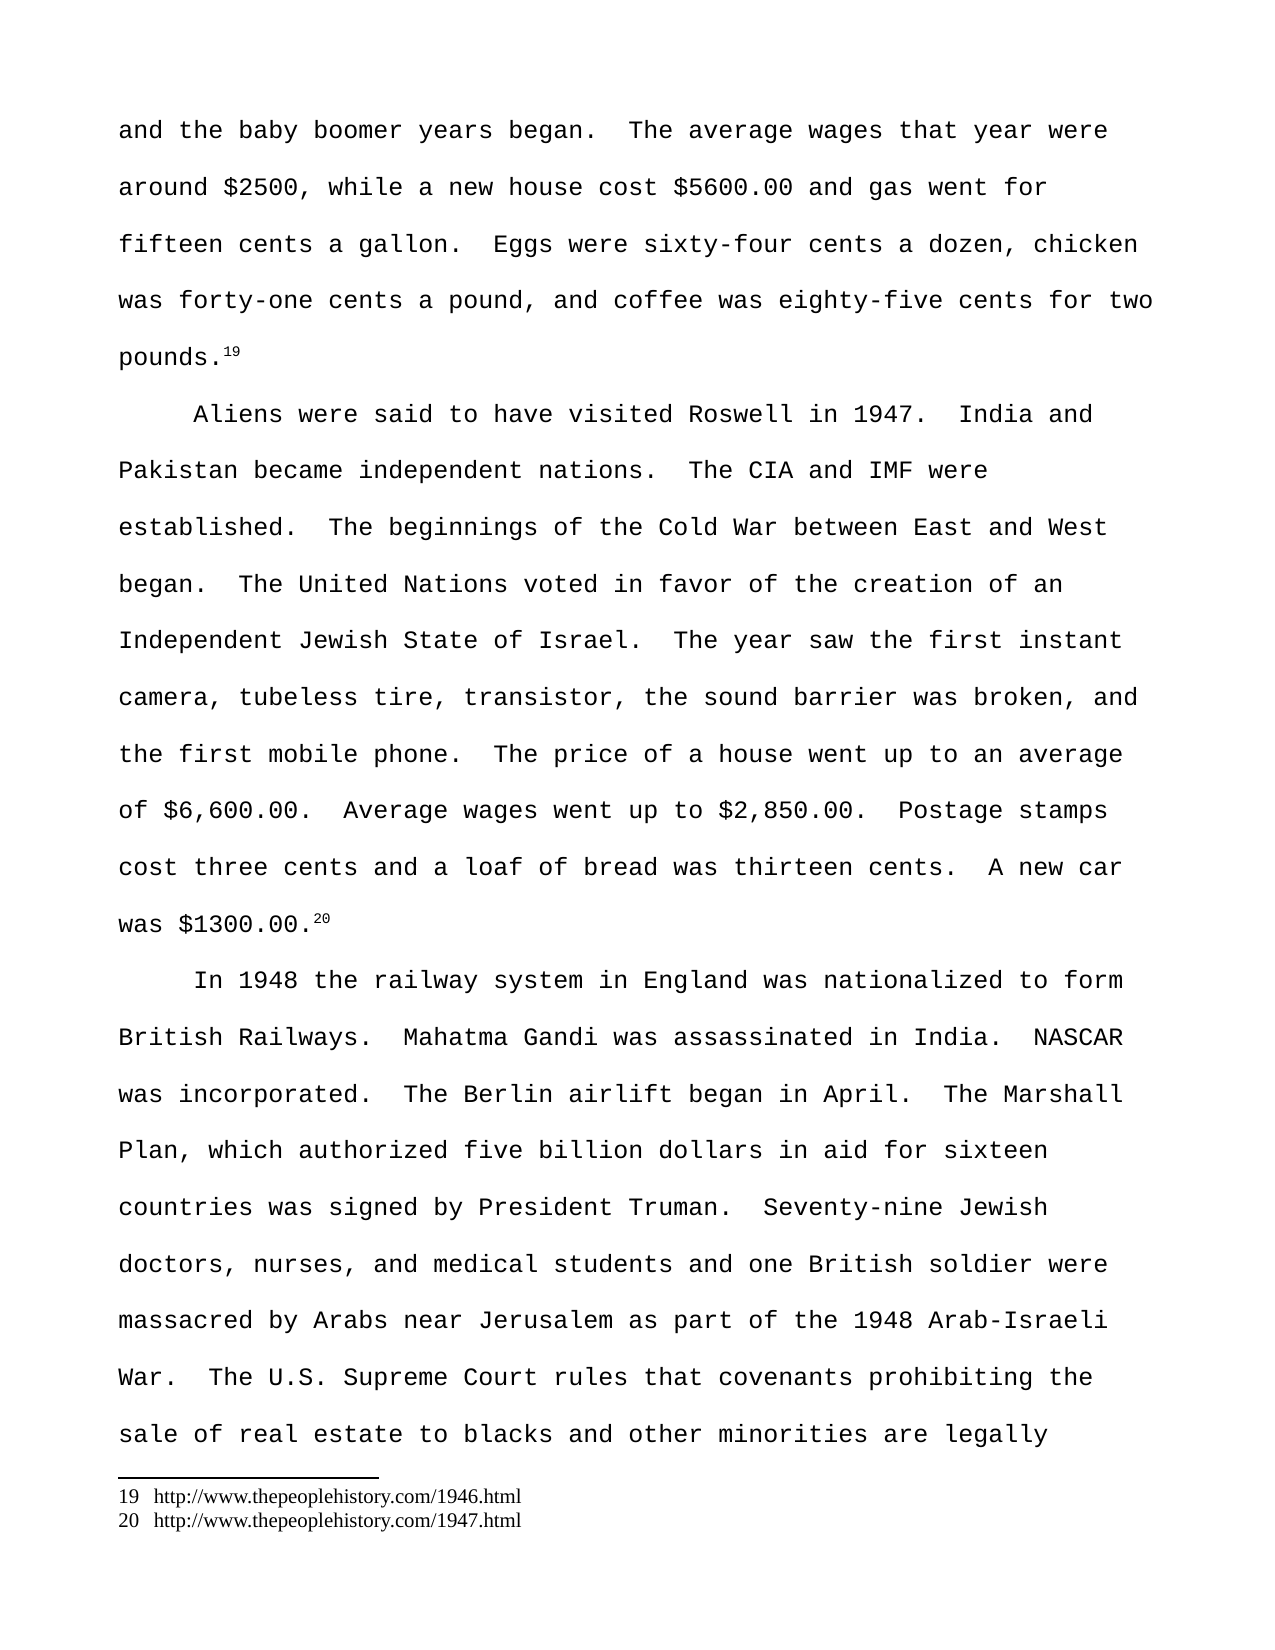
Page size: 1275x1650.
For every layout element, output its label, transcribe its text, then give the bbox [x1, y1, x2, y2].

text In 1948 the railway system in England was nationalized to form British Railways. Mahatma Gandi was assassinated in India. NASCAR was incorporated. The Berlin airlift began in April. The Marshall Plan, which authorized five billion dollars in aid for sixteen countries was signed by President Truman. Seventy-nine Jewish doctors, nurses, and medical students and one British soldier were massacred by Arabs near Jerusalem as part of the 1948 Arab-Israeli War. The U.S. Supreme Court rules that covenants prohibiting the sale of real estate to blacks and other minorities are legally [118, 968, 1157, 1450]
text http://www.thepeoplehistory.com/1947.html [118, 1508, 1157, 1532]
text http://www.thepeoplehistory.com/1946.html [118, 1484, 1157, 1508]
text Aliens were said to have visited Roswell in 1947. India and Pakistan became independent nations. The CIA and IMF were established. The beginnings of the Cold War between East and West began. The United Nations voted in favor of the creation of an Independent Jewish State of Israel. The year saw the first instant camera, tubeless tire, transistor, the sound barrier was broken, and the first mobile phone. The price of a house went up to an average of $6,600.00. Average wages went up to $2,850.00. Postage stamps cost three cents and a loaf of bread was thirteen cents. A new car was $1300.00. [118, 401, 1157, 940]
text and the baby boomer years began. The average wages that year were around $2500, while a new house cost $5600.00 and gas went for fifteen cents a gallon. Eggs were sixty-four cents a dozen, chicken was forty-one cents a pound, and coffee was eighty-five cents for two pounds. [118, 118, 1157, 373]
